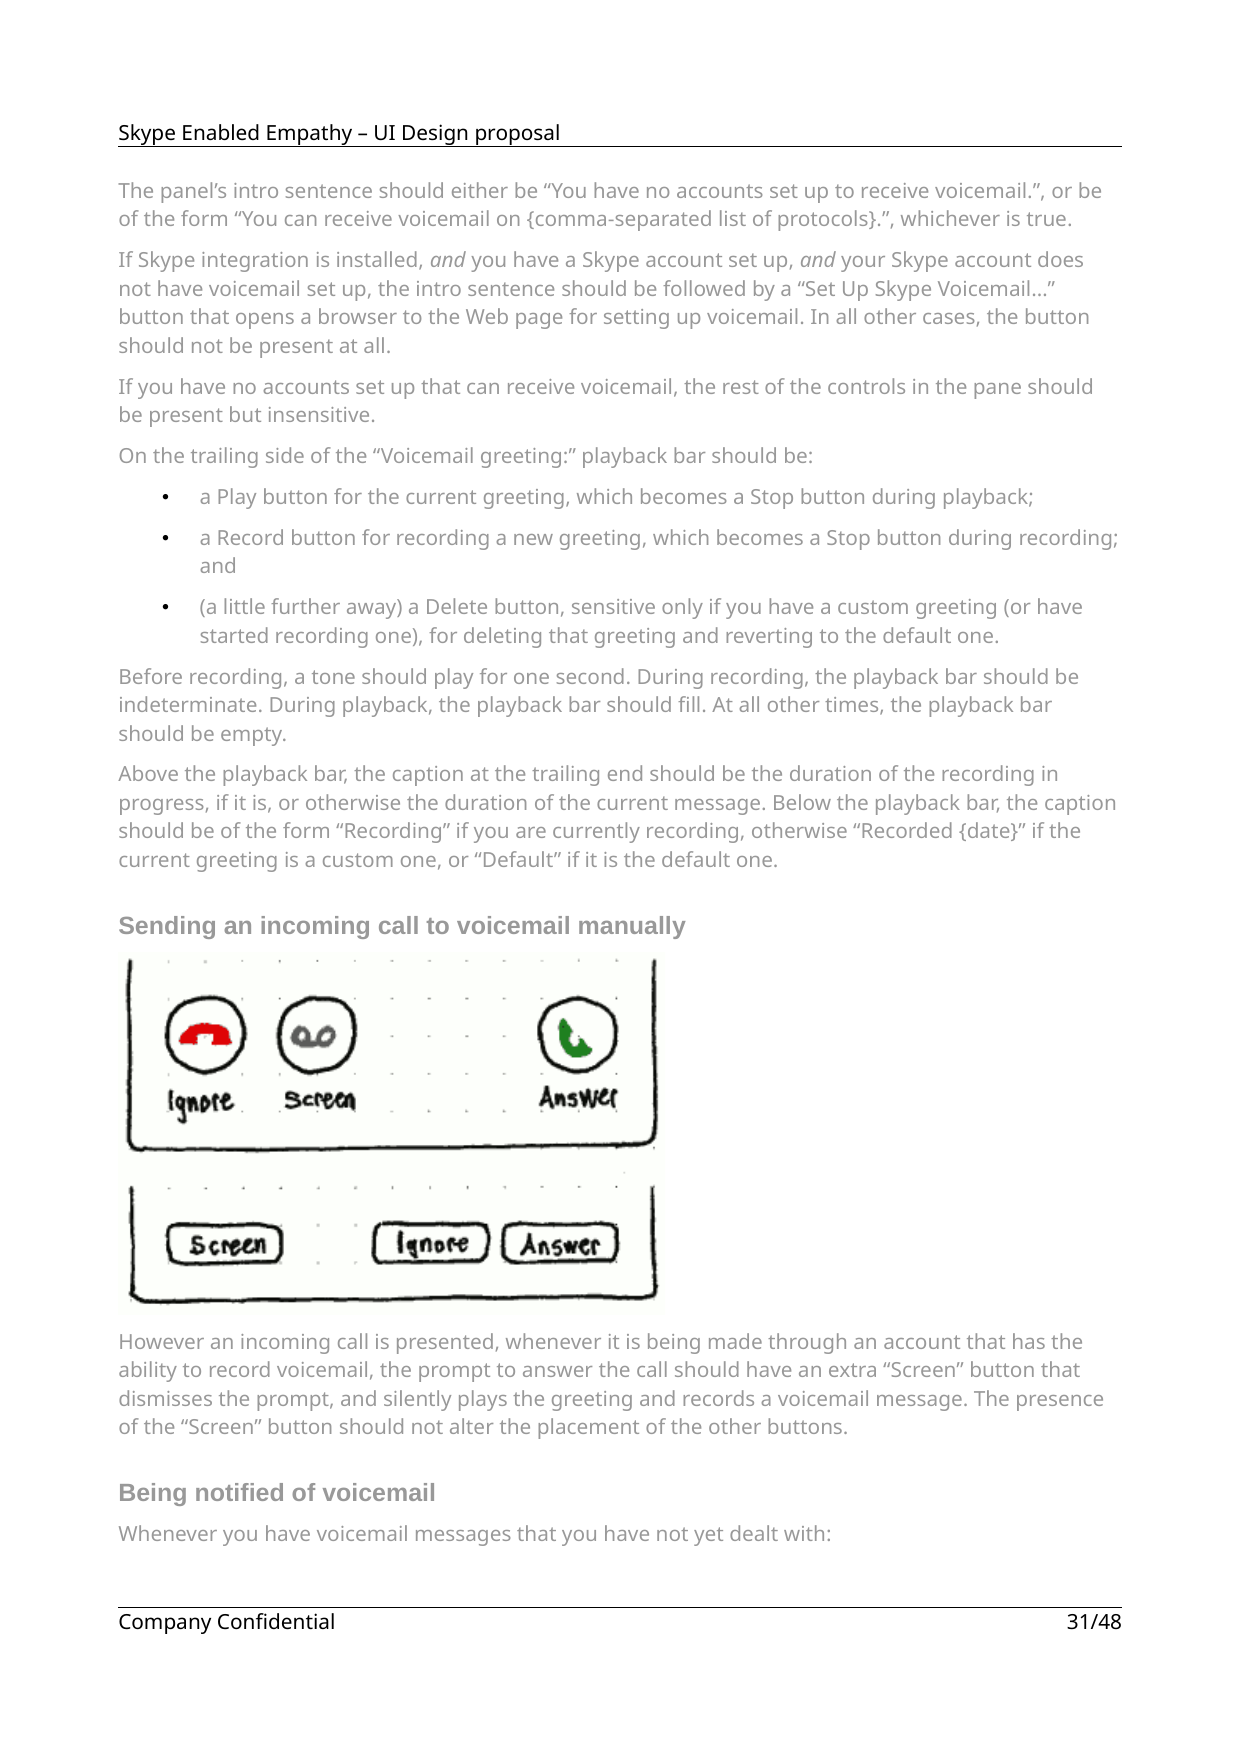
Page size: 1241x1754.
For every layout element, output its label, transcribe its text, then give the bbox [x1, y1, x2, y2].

text Whenever you have voicemail messages that you have not yet dealt with: [118, 1519, 1122, 1548]
text Above the playback bar, the caption at the trailing end should be the duration of the recording in progress, if it is, or otherwise the duration of the current message. Below the playback bar, the caption should be of the form “Recording” if you are currently recording, otherwise “Recorded {date}” if the current greeting is a custom one, or “Default” if it is the default one. [118, 759, 1122, 873]
text The panel’s intro sentence should either be “You have no accounts set up to receive voicemail.”, or be of the form “You can receive voicemail on {comma-separated list of protocols}.”, whichever is true. [118, 176, 1122, 233]
subtitle Sending an incoming call to voicemail manually [118, 911, 1122, 939]
list a Play button for the current greeting, which becomes a Stop button during playback; [162, 482, 1122, 511]
text If Skype integration is installed, and you have a Skype account set up, and your Skype account does not have voicemail set up, the intro sentence should be followed by a “Set Up Skype Voicemail…” button that opens a browser to the Web page for setting up voicemail. In all other cases, the button should not be present at all. [118, 246, 1122, 359]
text However an incoming call is presented, whenever it is being made through an account that has the ability to record voicemail, the prompt to answer the call should have an extra “Screen” button that dismisses the prompt, and silently plays the greeting and records a voicemail message. The presence of the “Screen” button should not alter the placement of the other buttons. [118, 1327, 1122, 1441]
picture [118, 952, 665, 1315]
text On the trailing side of the “Voicemail greeting:” playback bar should be: [118, 441, 1122, 469]
subtitle Being notified of voicemail [118, 1478, 1122, 1507]
text Before recording, a tone should play for one second. During recording, the playback bar should be indeterminate. During playback, the playback bar should fill. At all other times, the playback bar should be empty. [118, 662, 1122, 747]
list (a little further away) a Delete button, sensitive only if you have a custom greeting (or have started recording one), for deleting that greeting and reverting to the default one. [162, 592, 1122, 649]
text If you have no accounts set up that can receive voicemail, the rest of the controls in the pane should be present but insensitive. [118, 372, 1122, 429]
list a Record button for recording a new greeting, which becomes a Stop button during recording; and [162, 523, 1122, 580]
